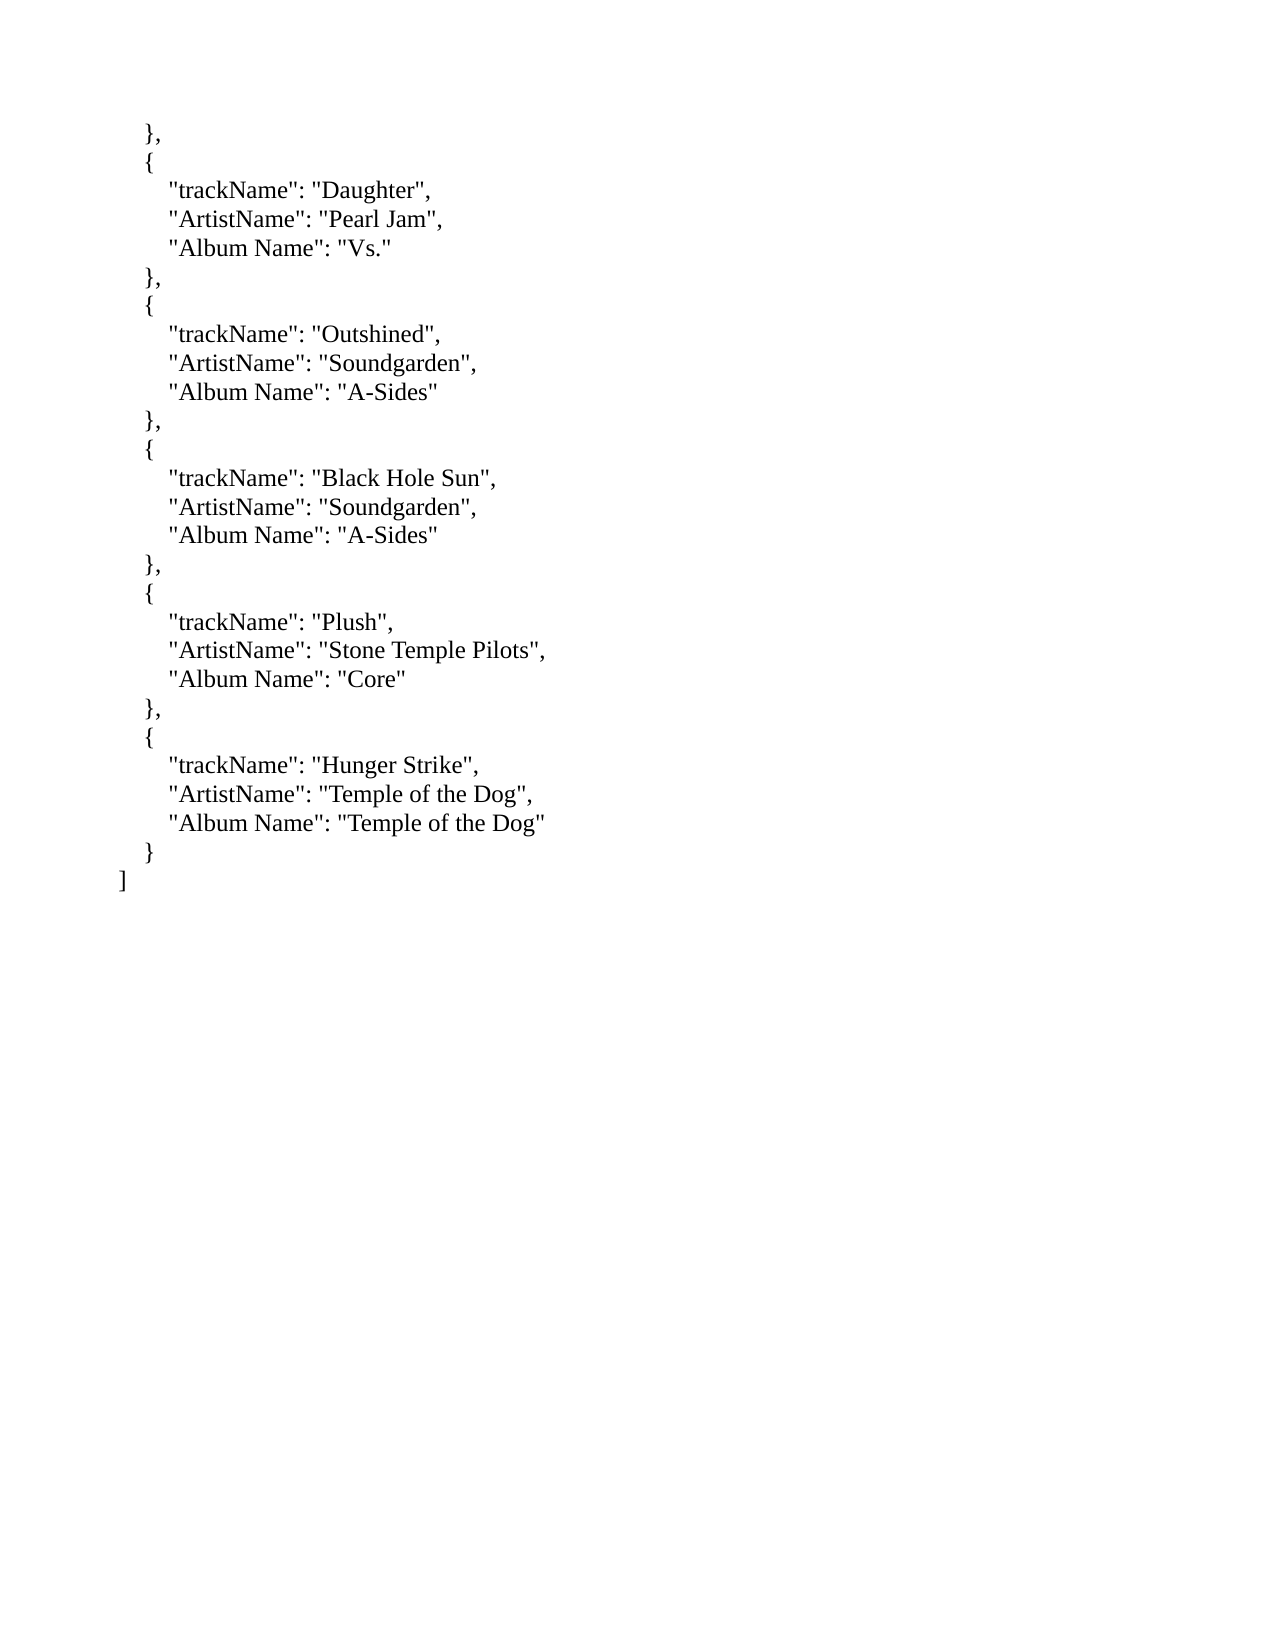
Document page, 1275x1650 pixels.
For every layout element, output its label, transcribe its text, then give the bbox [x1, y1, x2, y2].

text { [118, 291, 1157, 319]
text "trackName": "Daughter", [118, 176, 1157, 204]
text { [118, 722, 1157, 751]
text { [118, 434, 1157, 463]
text "ArtistName": "Pearl Jam", [118, 204, 1157, 233]
text "Album Name": "Core" [118, 664, 1157, 693]
text { [118, 147, 1157, 176]
text "Album Name": "Temple of the Dog" [118, 808, 1157, 837]
text ] [118, 866, 1157, 894]
text }, [118, 118, 1157, 147]
text }, [118, 549, 1157, 578]
text }, [118, 406, 1157, 434]
text "Album Name": "Vs." [118, 233, 1157, 262]
text }, [118, 693, 1157, 722]
text { [118, 578, 1157, 607]
text } [118, 837, 1157, 866]
text }, [118, 262, 1157, 291]
text "trackName": "Plush", [118, 607, 1157, 636]
text "Album Name": "A-Sides" [118, 377, 1157, 406]
text "ArtistName": "Temple of the Dog", [118, 779, 1157, 808]
text "trackName": "Black Hole Sun", [118, 463, 1157, 492]
text "trackName": "Outshined", [118, 319, 1157, 348]
text "ArtistName": "Soundgarden", [118, 492, 1157, 521]
text "ArtistName": "Stone Temple Pilots", [118, 636, 1157, 664]
text "trackName": "Hunger Strike", [118, 751, 1157, 779]
text "Album Name": "A-Sides" [118, 521, 1157, 549]
text "ArtistName": "Soundgarden", [118, 348, 1157, 377]
